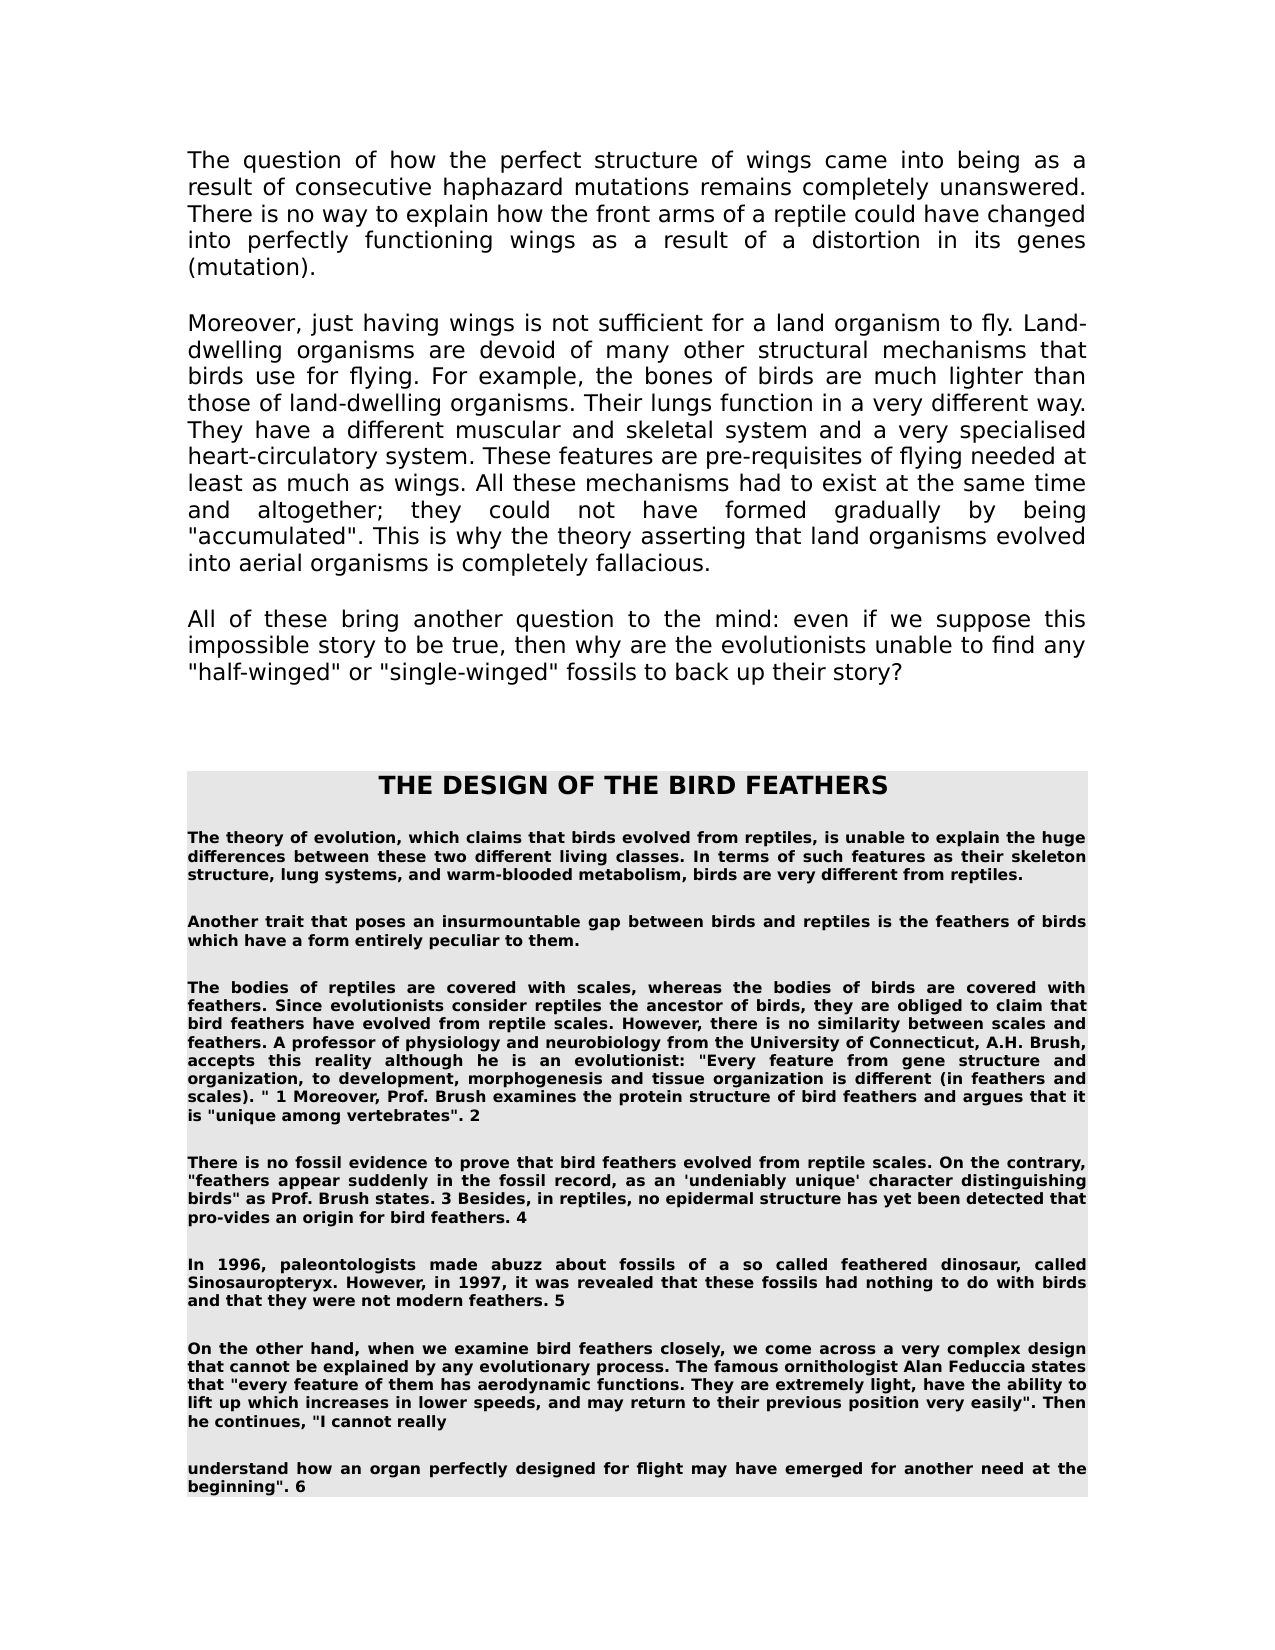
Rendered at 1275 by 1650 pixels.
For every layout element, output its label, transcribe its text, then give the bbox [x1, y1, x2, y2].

text All of these bring another question to the mind: even if we suppose this impossible story to be true, then why are the evolutionists unable to find any "half-winged" or "single-winged" fossils to back up their story? [187, 606, 1088, 686]
text The bodies of reptiles are covered with scales, whereas the bodies of birds are covered with feathers. Since evolutionists consider reptiles the ancestor of birds, they are obliged to claim that bird feathers have evolved from reptile scales. However, there is no similarity between scales and feathers. A professor of physiology and neurobiology from the University of Connecticut, A.H. Brush, accepts this reality although he is an evolutionist: "Every feature from gene structure and organization, to development, morphogenesis and tissue organization is different (in feathers and scales). " 1 Moreover, Prof. Brush examines the protein structure of bird feathers and argues that it is "unique among vertebrates". 2 [187, 979, 1088, 1125]
text Another trait that poses an insurmountable gap between birds and reptiles is the feathers of birds which have a form entirely peculiar to them. [187, 913, 1088, 950]
text There is no fossil evidence to prove that bird feathers evolved from reptile scales. On the contrary, "feathers appear suddenly in the fossil record, as an 'undeniably unique' character distinguishing birds" as Prof. Brush states. 3 Besides, in reptiles, no epidermal structure has yet been detected that pro-vides an origin for bird feathers. 4 [187, 1154, 1088, 1227]
text Moreover, just having wings is not sufficient for a land organism to fly. Land-dwelling organisms are devoid of many other structural mechanisms that birds use for flying. For example, the bones of birds are much lighter than those of land-dwelling organisms. Their lungs function in a very different way. They have a different muscular and skeletal system and a very specialised heart-circulatory system. These features are pre-requisites of flying needed at least as much as wings. All these mechanisms had to exist at the same time and altogether; they could not have formed gradually by being "accumulated". This is why the theory asserting that land organisms evolved into aerial organisms is completely fallacious. [187, 310, 1088, 577]
text In 1996, paleontologists made abuzz about fossils of a so called feathered dinosaur, called Sinosauropteryx. However, in 1997, it was revealed that these fossils had nothing to do with birds and that they were not modern feathers. 5 [187, 1256, 1088, 1311]
text On the other hand, when we examine bird feathers closely, we come across a very complex design that cannot be explained by any evolutionary process. The famous ornithologist Alan Feduccia states that "every feature of them has aerodynamic functions. They are extremely light, have the ability to lift up which increases in lower speeds, and may return to their previous position very easily". Then he continues, "I cannot really [187, 1340, 1088, 1431]
text The theory of evolution, which claims that birds evolved from reptiles, is unable to explain the huge differences between these two different living classes. In terms of such features as their skeleton structure, lung systems, and warm-blooded metabolism, birds are very different from reptiles. [187, 829, 1088, 884]
text understand how an organ perfectly designed for flight may have emerged for another need at the beginning". 6 [187, 1460, 1088, 1497]
text The question of how the perfect structure of wings came into being as a result of consecutive haphazard mutations remains completely unanswered. There is no way to explain how the front arms of a reptile could have changed into perfectly functioning wings as a result of a distortion in its genes (mutation). [187, 148, 1088, 281]
text THE DESIGN OF THE BIRD FEATHERS [187, 771, 1088, 800]
